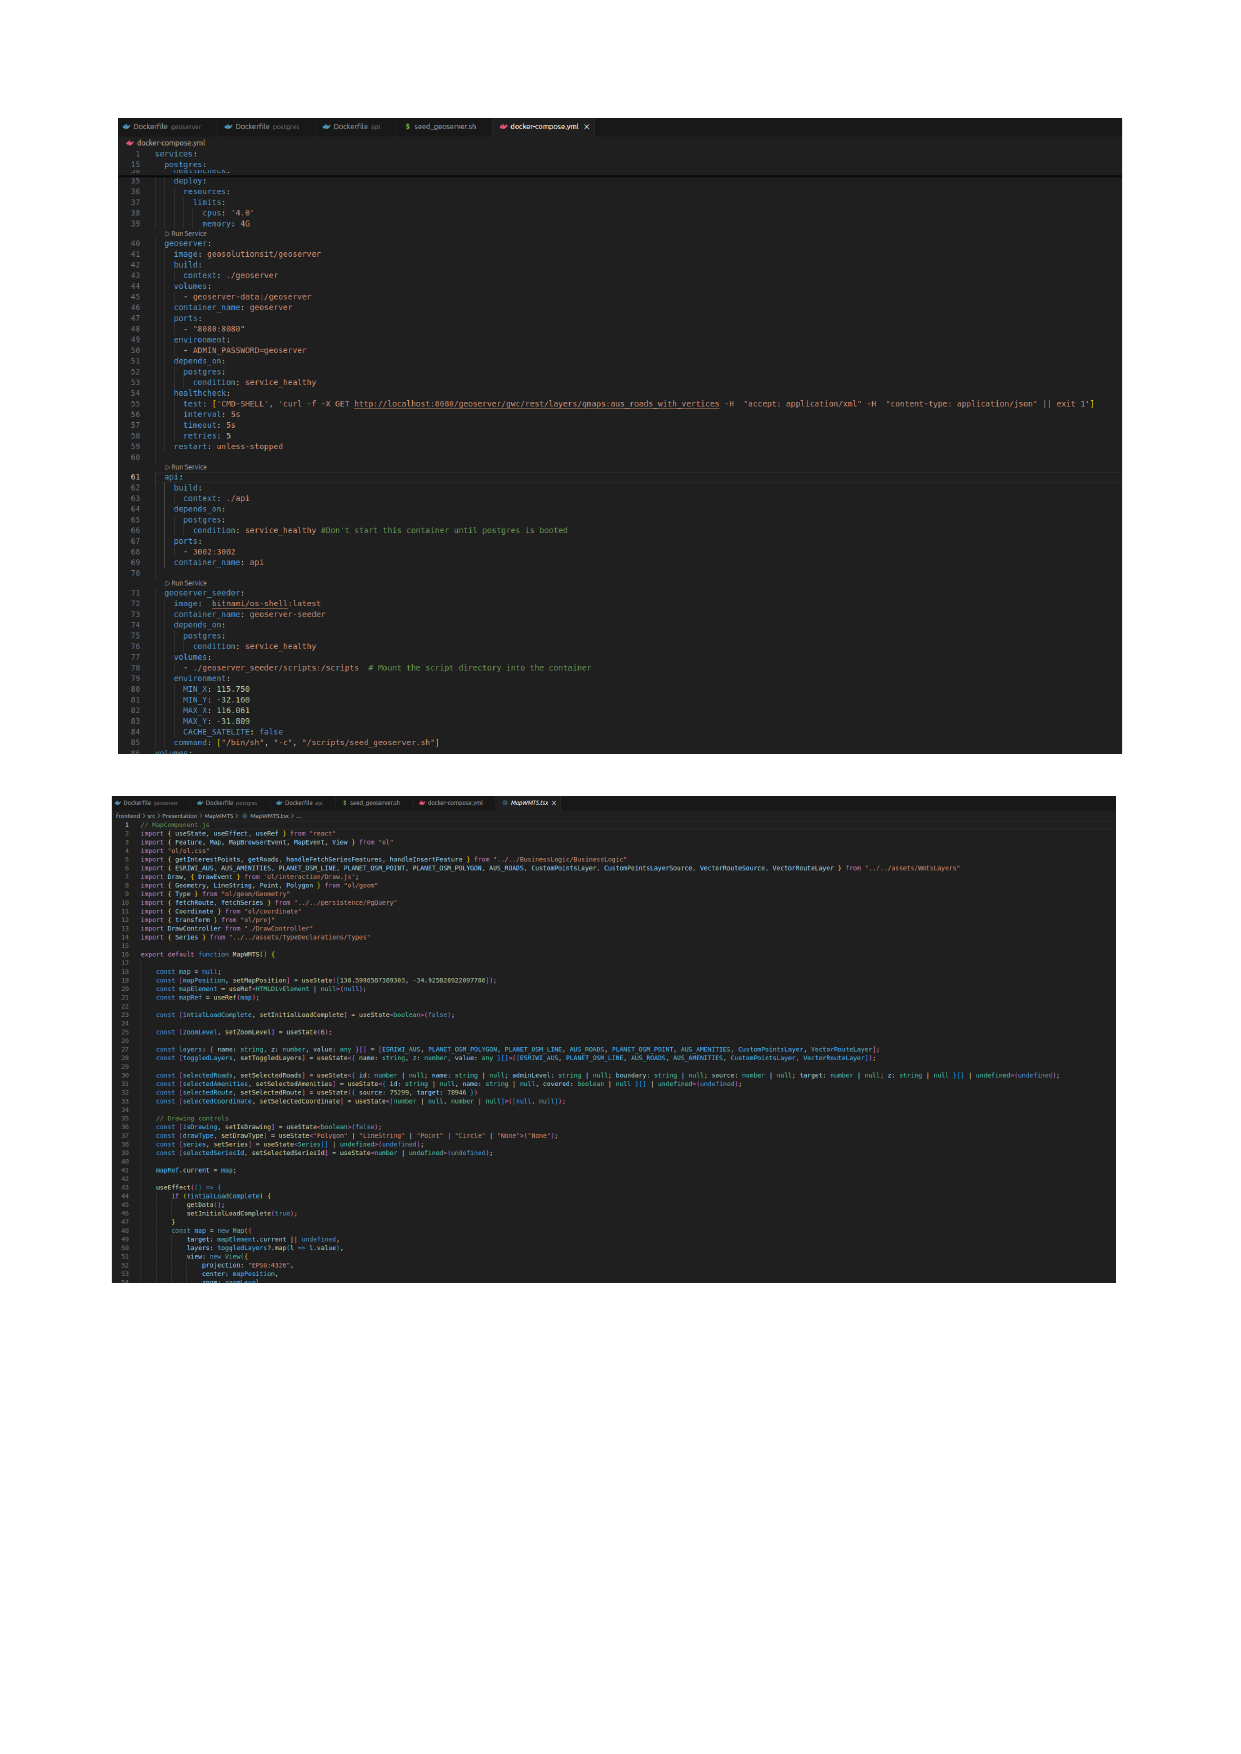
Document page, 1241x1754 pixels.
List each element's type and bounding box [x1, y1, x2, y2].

picture [111, 796, 1116, 1283]
picture [118, 118, 1123, 754]
